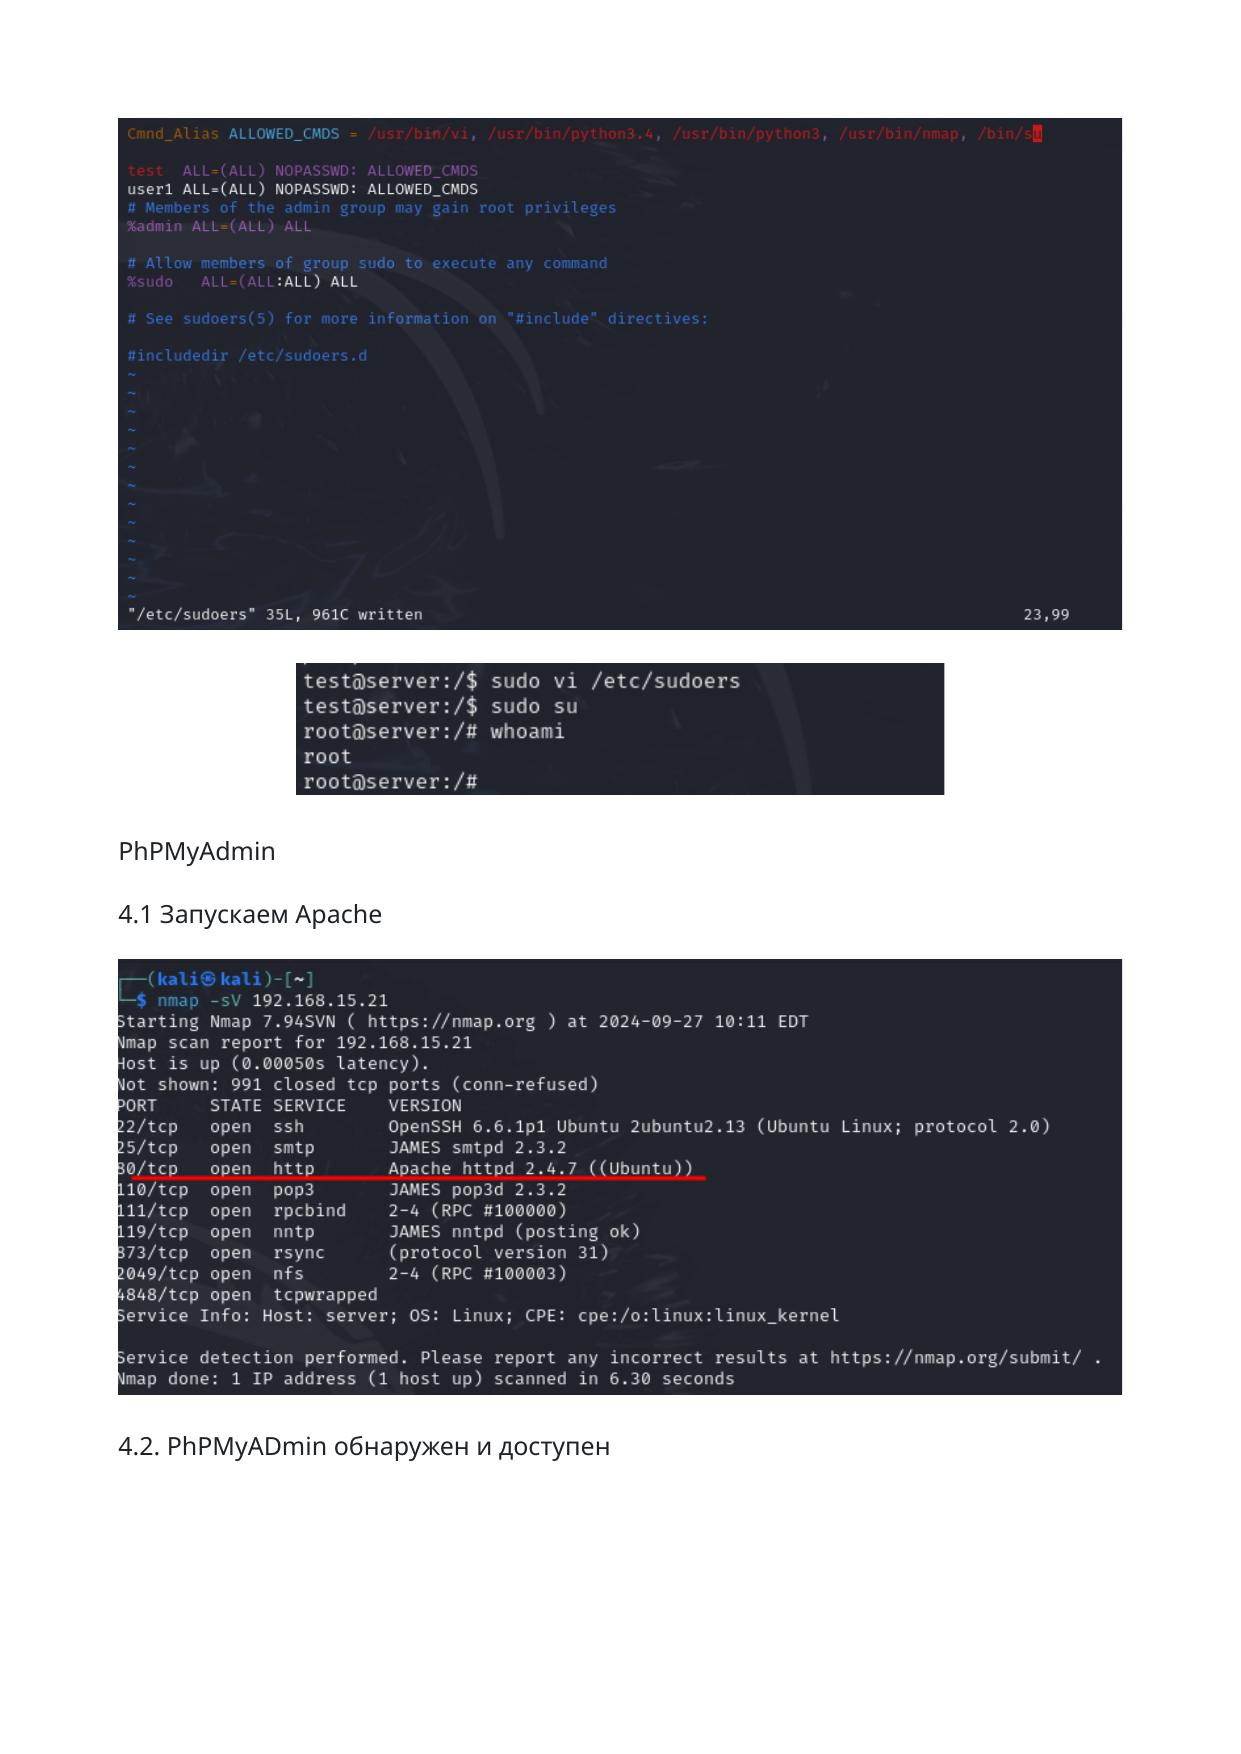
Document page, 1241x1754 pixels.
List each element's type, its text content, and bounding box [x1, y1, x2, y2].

text PhPMyAdmin [118, 834, 1122, 868]
text 4.1 Запускаем Apache [118, 896, 1122, 931]
text 4.2. PhPMyADmin обнаружен и доступен [118, 1429, 1122, 1463]
picture [118, 118, 1123, 630]
picture [118, 959, 1123, 1395]
picture [296, 663, 945, 795]
